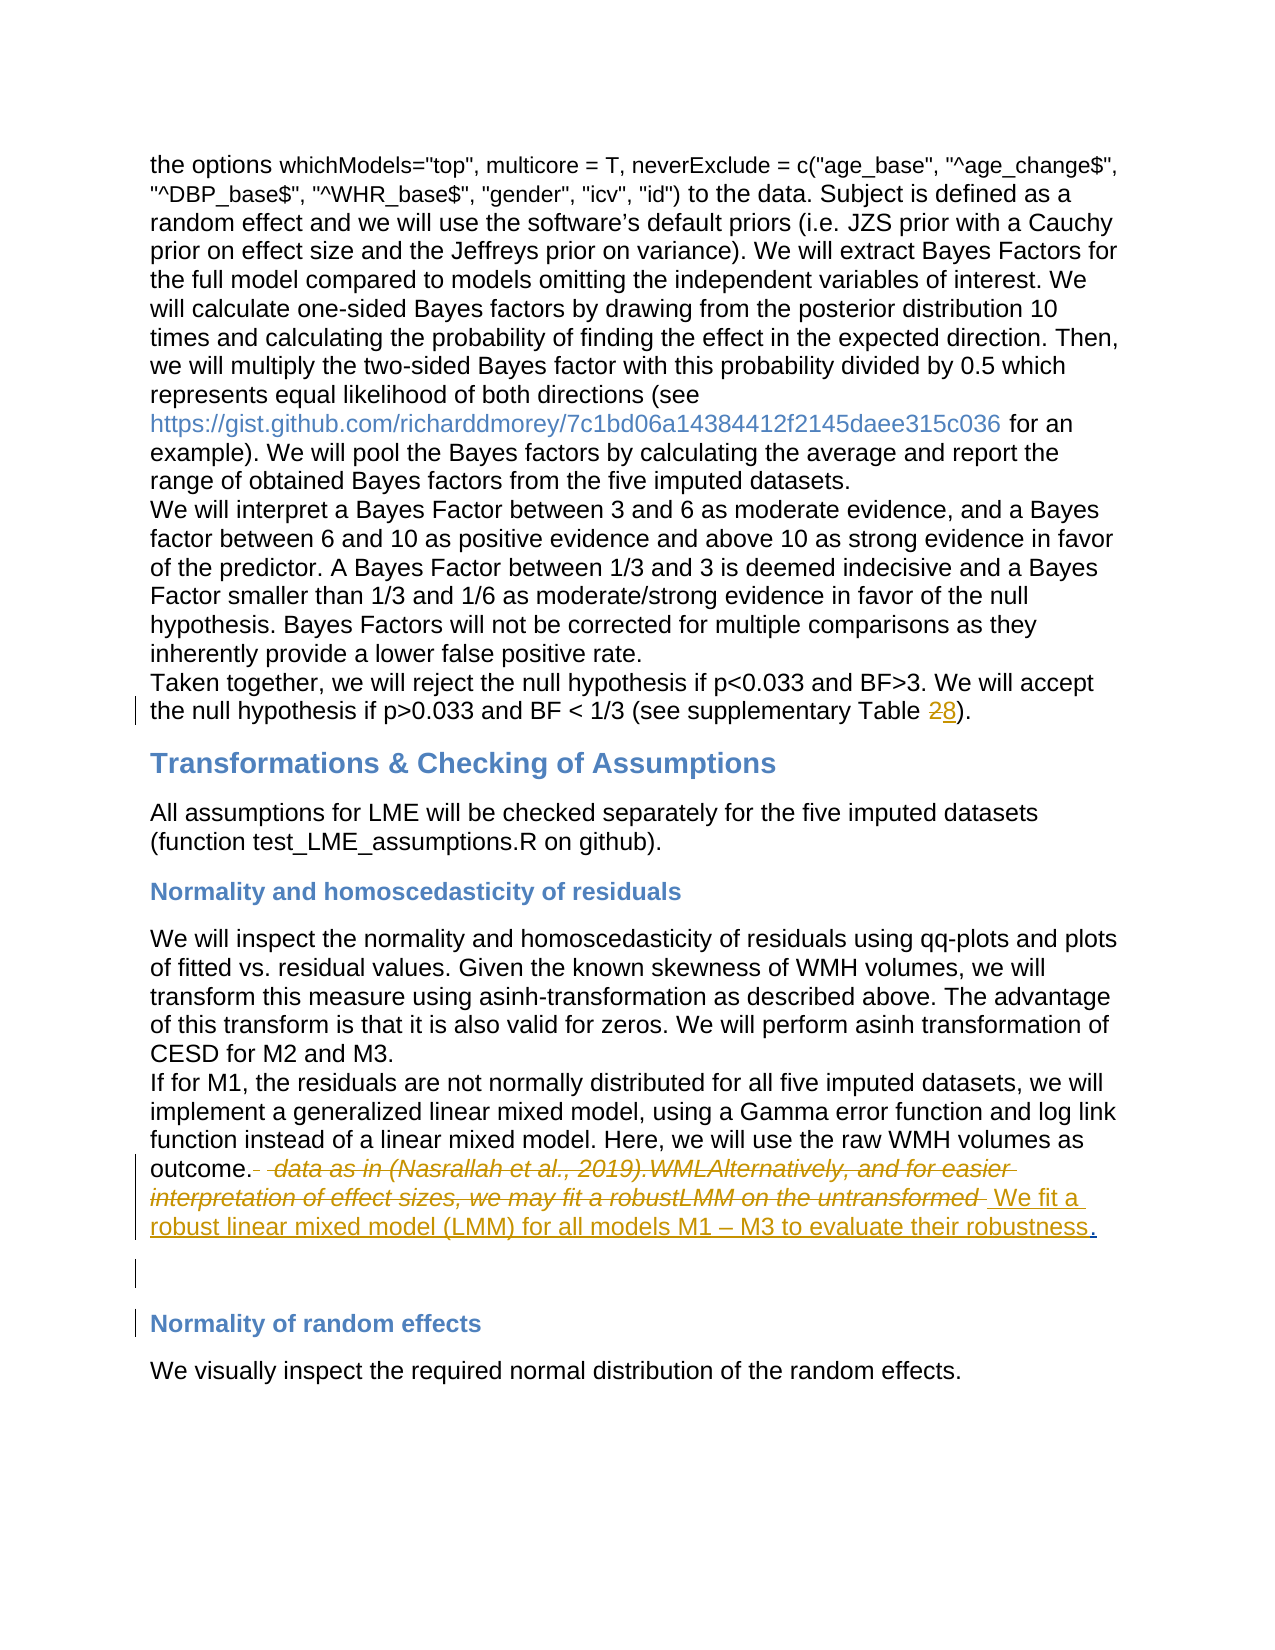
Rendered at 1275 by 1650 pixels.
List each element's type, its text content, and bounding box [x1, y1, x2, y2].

text We will inspect the normality and homoscedasticity of residuals using qq-plots and plots of fitted vs. residual values. Given the known skewness of WMH volumes, we will transform this measure using asinh-transformation as described above. The advantage of this transform is that it is also valid for zeros. We will perform asinh transformation of CESD for M2 and M3. If for M1, the residuals are not normally distributed for all five imputed datasets, we will implement a generalized linear mixed model, using a Gamma error function and log link function instead of a linear mixed model. Here, we will use the raw WMH volumes as outcome. We fit a robust linear mixed model (LMM) for all models M1 – M3 to evaluate their robustness. [150, 924, 1125, 1240]
subtitle Normality and homoscedasticity of residuals [150, 876, 1125, 905]
subtitle Transformations & Checking of Assumptions [150, 746, 1125, 779]
text We will base our inference on frequentist and Bayesian full null model comparison. For frequentist statistics, we used the two-sided p-value for the fixed effects calculated in lmerTest using Satterthwaite’s denominator degrees of freedom. .Additionally, we applied a multivariate Wald test implemented as D1 in mice to compare models with and without the terms of interest age x DBP baseline and WMH change for multiple imputations.As we have directed hypotheses, we will use one-sided p-values (αTwoSided = 2 * αOneSided). We will Bonferroni-adjust for 3 tested hypotheses by dividing the alpha-level of 0.05 by 3 (αOneSided < 0.05/3). Practically, we will use αTwoSided =2* αOneSided /3 = 0.033 as threshold on the two-sided p-values we receive from lmerTest and D1.. To obtain Bayes Factors, we will fit generalTestBF with the options whichModels="top", multicore = T, neverExclude = c("age_base", "^age_change$", "^DBP_base$", "^WHR_base$", "gender", "icv", "id") to the data. Subject is defined as a random effect and we will use the software’s default priors (i.e. JZS prior with a Cauchy prior on effect size and the Jeffreys prior on variance). We will extract Bayes Factors for the full model compared to models omitting the independent variables of interest. We will calculate one-sided Bayes factors by drawing from the posterior distribution 10 times and calculating the probability of finding the effect in the expected direction. Then, we will multiply the two-sided Bayes factor with this probability divided by 0.5 which represents equal likelihood of both directions (see https://gist.github.com/richarddmorey/7c1bd06a14384412f2145daee315c036 for an example). We will pool the Bayes factors by calculating the average and report the range of obtained Bayes factors from the five imputed datasets. We will interpret a Bayes Factor between 3 and 6 as moderate evidence, and a Bayes factor between 6 and 10 as positive evidence and above 10 as strong evidence in favor of the predictor. A Bayes Factor between 1/3 and 3 is deemed indecisive and a Bayes Factor smaller than 1/3 and 1/6 as moderate/strong evidence in favor of the null hypothesis. Bayes Factors will not be corrected for multiple comparisons as they inherently provide a lower false positive rate. Taken together, we will reject the null hypothesis if p<0.033 and BF>3. We will accept the null hypothesis if p>0.033 and BF < 1/3 (see supplementary Table 8). [150, 150, 1125, 725]
text All assumptions for LME will be checked separately for the five imputed datasets (function test_LME_assumptions.R on github). [150, 798, 1125, 856]
subtitle Normality of random effects [150, 1308, 1125, 1337]
text We visually inspect the required normal distribution of the random effects. [150, 1356, 1125, 1385]
